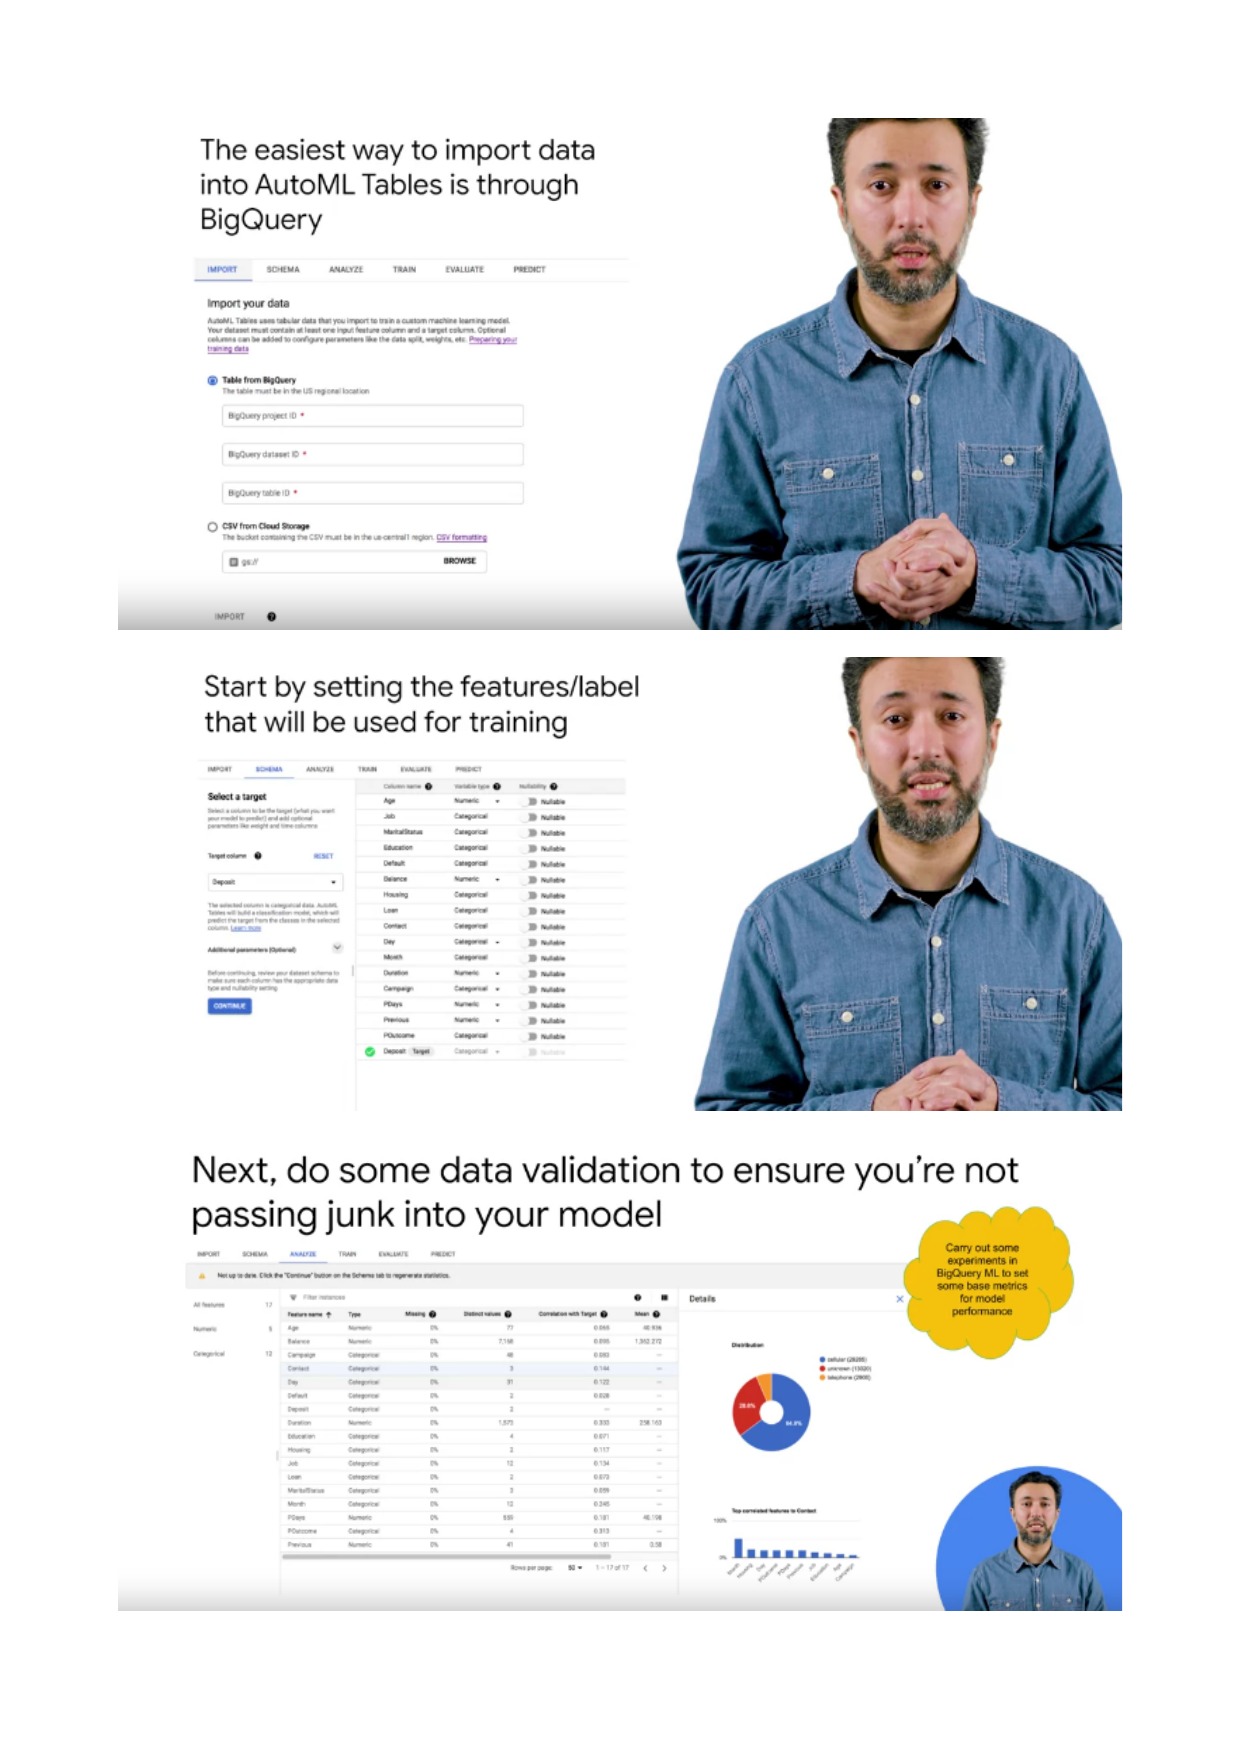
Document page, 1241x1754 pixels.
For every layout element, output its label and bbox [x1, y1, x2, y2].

picture [118, 1139, 1123, 1611]
picture [118, 657, 1123, 1111]
picture [118, 118, 1123, 630]
